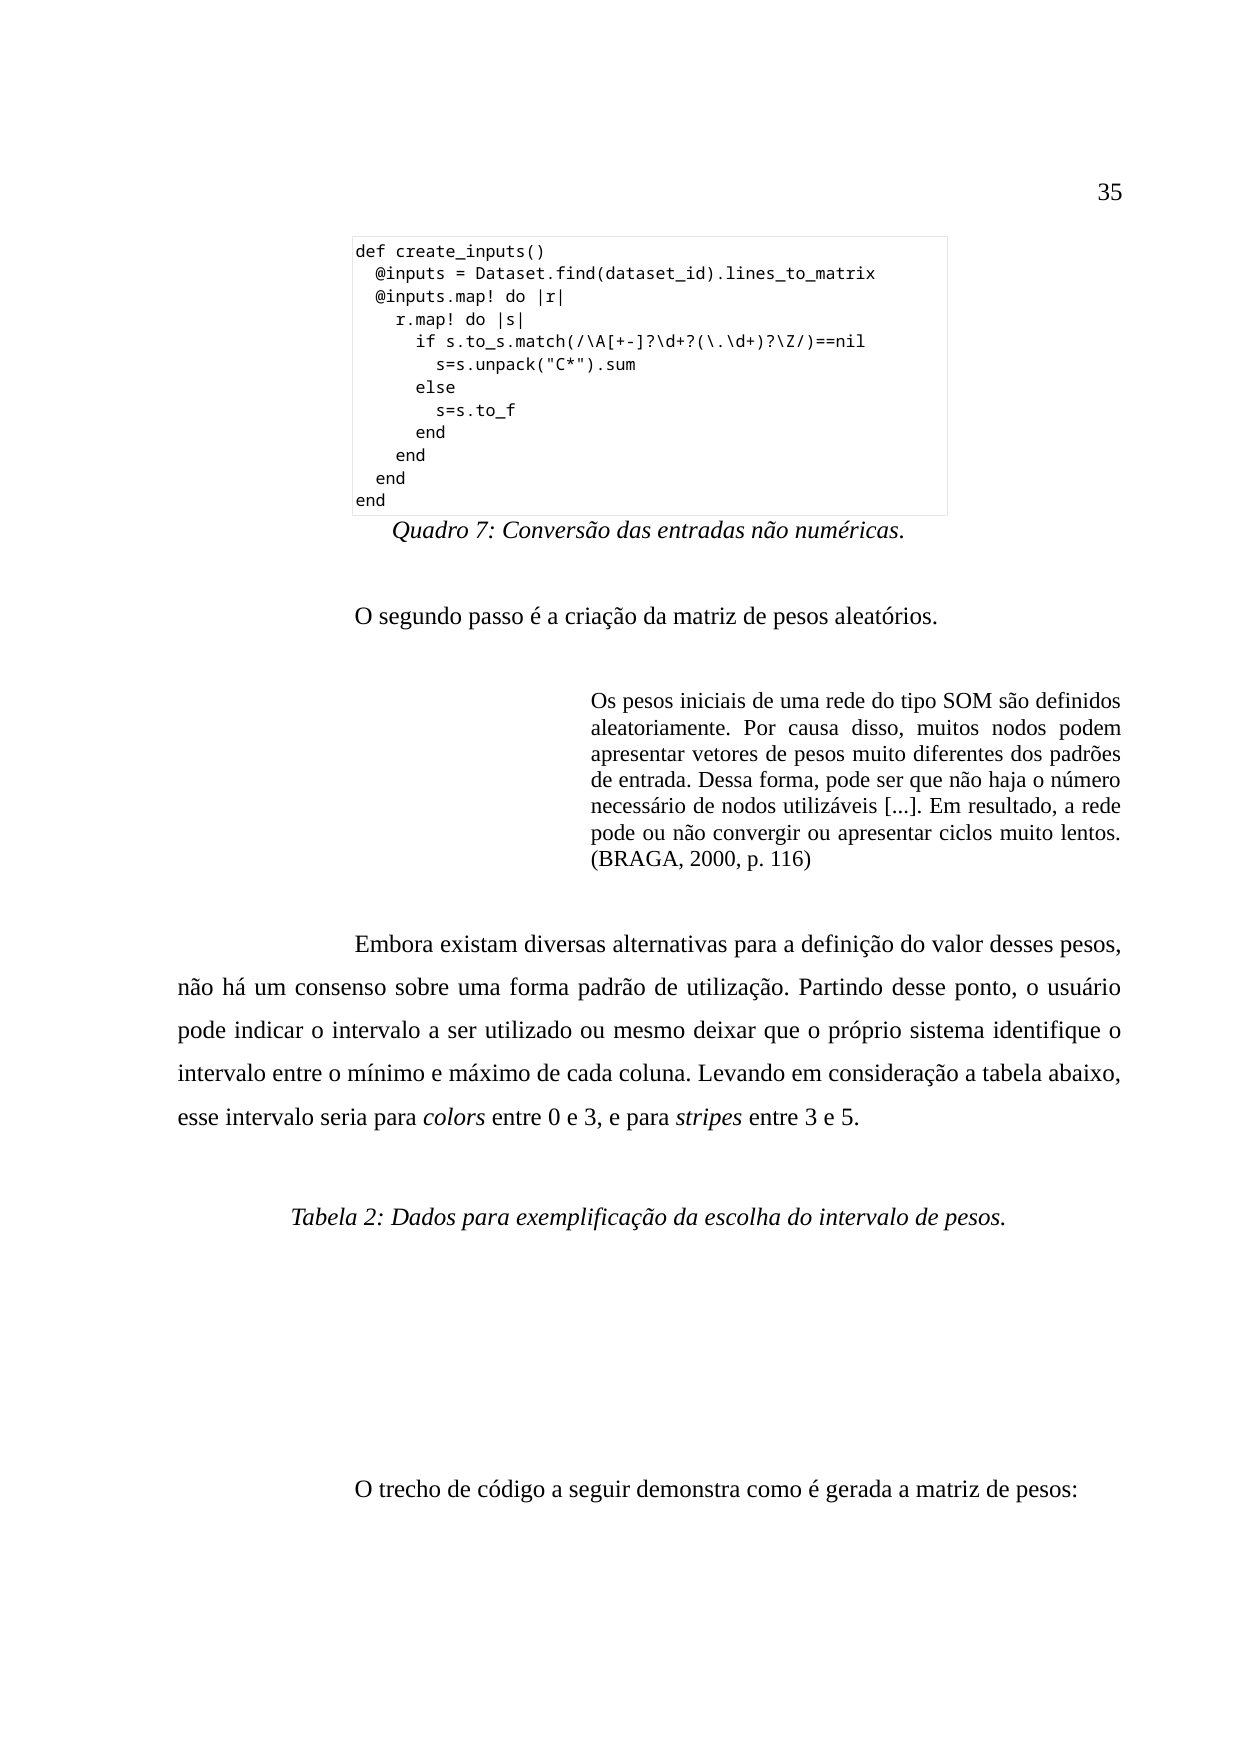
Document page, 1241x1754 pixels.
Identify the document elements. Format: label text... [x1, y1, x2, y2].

text Tabela 2: Dados para exemplificação da escolha do intervalo de pesos. [177, 1202, 1122, 1231]
text if s.to_s.match(/\A[+-]?\d+?(\.\d+)?\Z/)==nil [355, 330, 944, 353]
text end [355, 466, 944, 489]
text s=s.unpack("C*").sum [355, 353, 944, 375]
text O trecho de código a seguir demonstra como é gerada a matriz de pesos: [177, 1474, 1122, 1503]
text Os pesos iniciais de uma rede do tipo SOM são definidos aleatoriamente. Por causa disso, muitos nodos podem apresentar vetores de pesos muito diferentes dos padrões de entrada. Dessa forma, pode ser que não haja o número necessário de nodos utilizáveis [...]. Em resultado, a rede pode ou não convergir ou apresentar ciclos muito lentos.(BRAGA, 2000, p. 116) [591, 687, 1122, 872]
text r.map! do |s| [355, 307, 944, 330]
text def create_inputs() [355, 239, 944, 262]
text else [355, 375, 944, 398]
text Quadro 7: Conversão das entradas não numéricas. [177, 515, 1122, 543]
text O segundo passo é a criação da matriz de pesos aleatórios. [177, 601, 1122, 630]
text Embora existam diversas alternativas para a definição do valor desses pesos, não há um consenso sobre uma forma padrão de utilização. Partindo desse ponto, o usuário pode indicar o intervalo a ser utilizado ou mesmo deixar que o próprio sistema identifique o intervalo entre o mínimo e máximo de cada coluna. Levando em consideração a tabela abaixo, esse intervalo seria para colors entre 0 e 3, e para stripes entre 3 e 5. [177, 929, 1122, 1130]
text @inputs = Dataset.find(dataset_id).lines_to_matrix [355, 262, 944, 284]
text @inputs.map! do |r| [355, 284, 944, 307]
text end [355, 421, 944, 443]
text end [355, 443, 944, 466]
text end [355, 489, 944, 512]
text s=s.to_f [355, 398, 944, 421]
